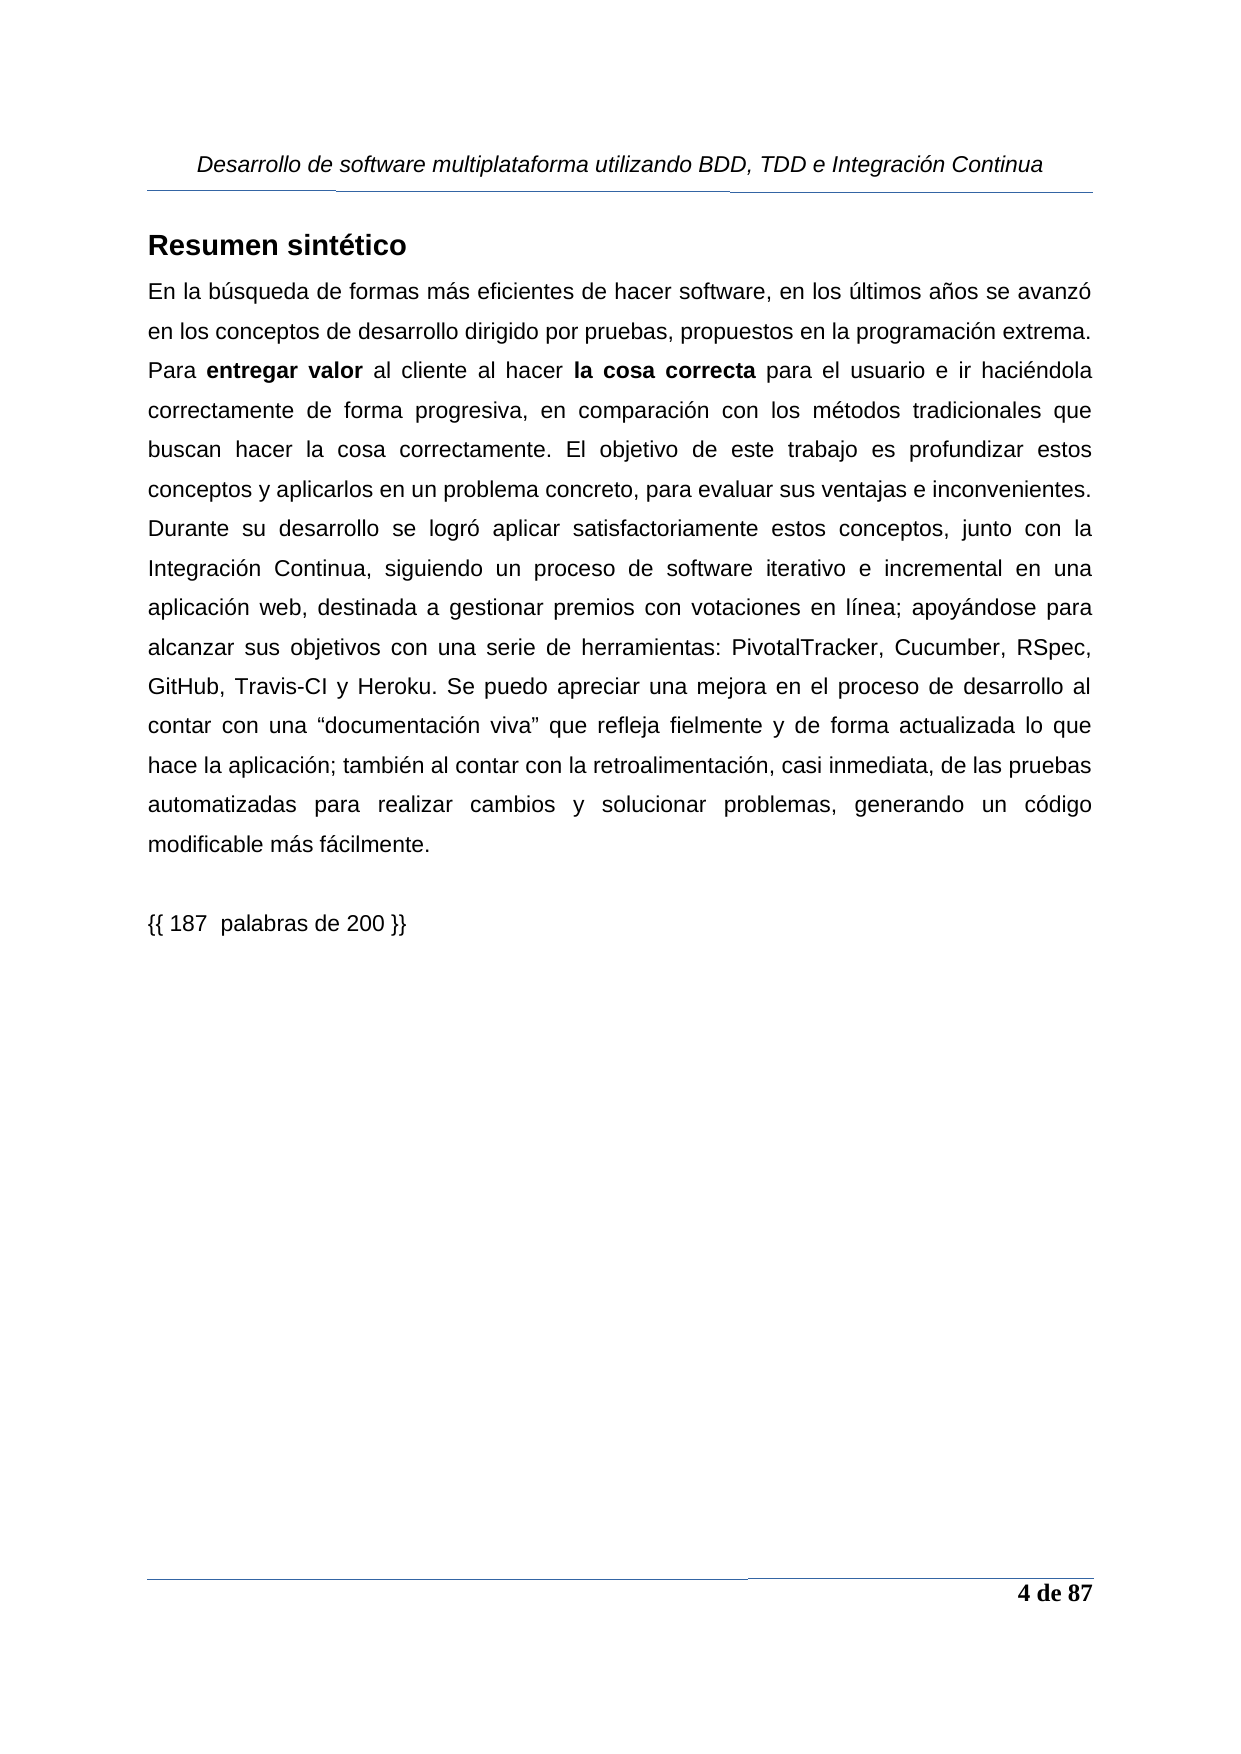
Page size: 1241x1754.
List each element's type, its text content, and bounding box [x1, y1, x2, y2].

text {{ 187 palabras de 200 }} [148, 910, 1093, 936]
text En la búsqueda de formas más eficientes de hacer software, en los últimos años se avanzó en los conceptos de desarrollo dirigido por pruebas, propuestos en la programación extrema. [148, 278, 1093, 344]
text Para entregar valor al cliente al hacer la cosa correcta para el usuario e ir haciéndola correctamente de forma progresiva, en comparación con los métodos tradicionales que buscan hacer la cosa correctamente. El objetivo de este trabajo es profundizar estos conceptos y aplicarlos en un problema concreto, para evaluar sus ventajas e inconvenientes. Durante su desarrollo se logró aplicar satisfactoriamente estos conceptos, junto con la Integración Continua, siguiendo un proceso de software iterativo e incremental en una aplicación web, destinada a gestionar premios con votaciones en línea; apoyándose para alcanzar sus objetivos con una serie de herramientas: PivotalTracker, Cucumber, RSpec, GitHub, Travis-CI y Heroku. Se puedo apreciar una mejora en el proceso de desarrollo al contar con una “documentación viva” que refleja fielmente y de forma actualizada lo que hace la aplicación; también al contar con la retroalimentación, casi inmediata, de las pruebas automatizadas para realizar cambios y solucionar problemas, generando un código modificable más fácilmente. [148, 357, 1093, 857]
text Resumen sintético [148, 228, 1093, 261]
